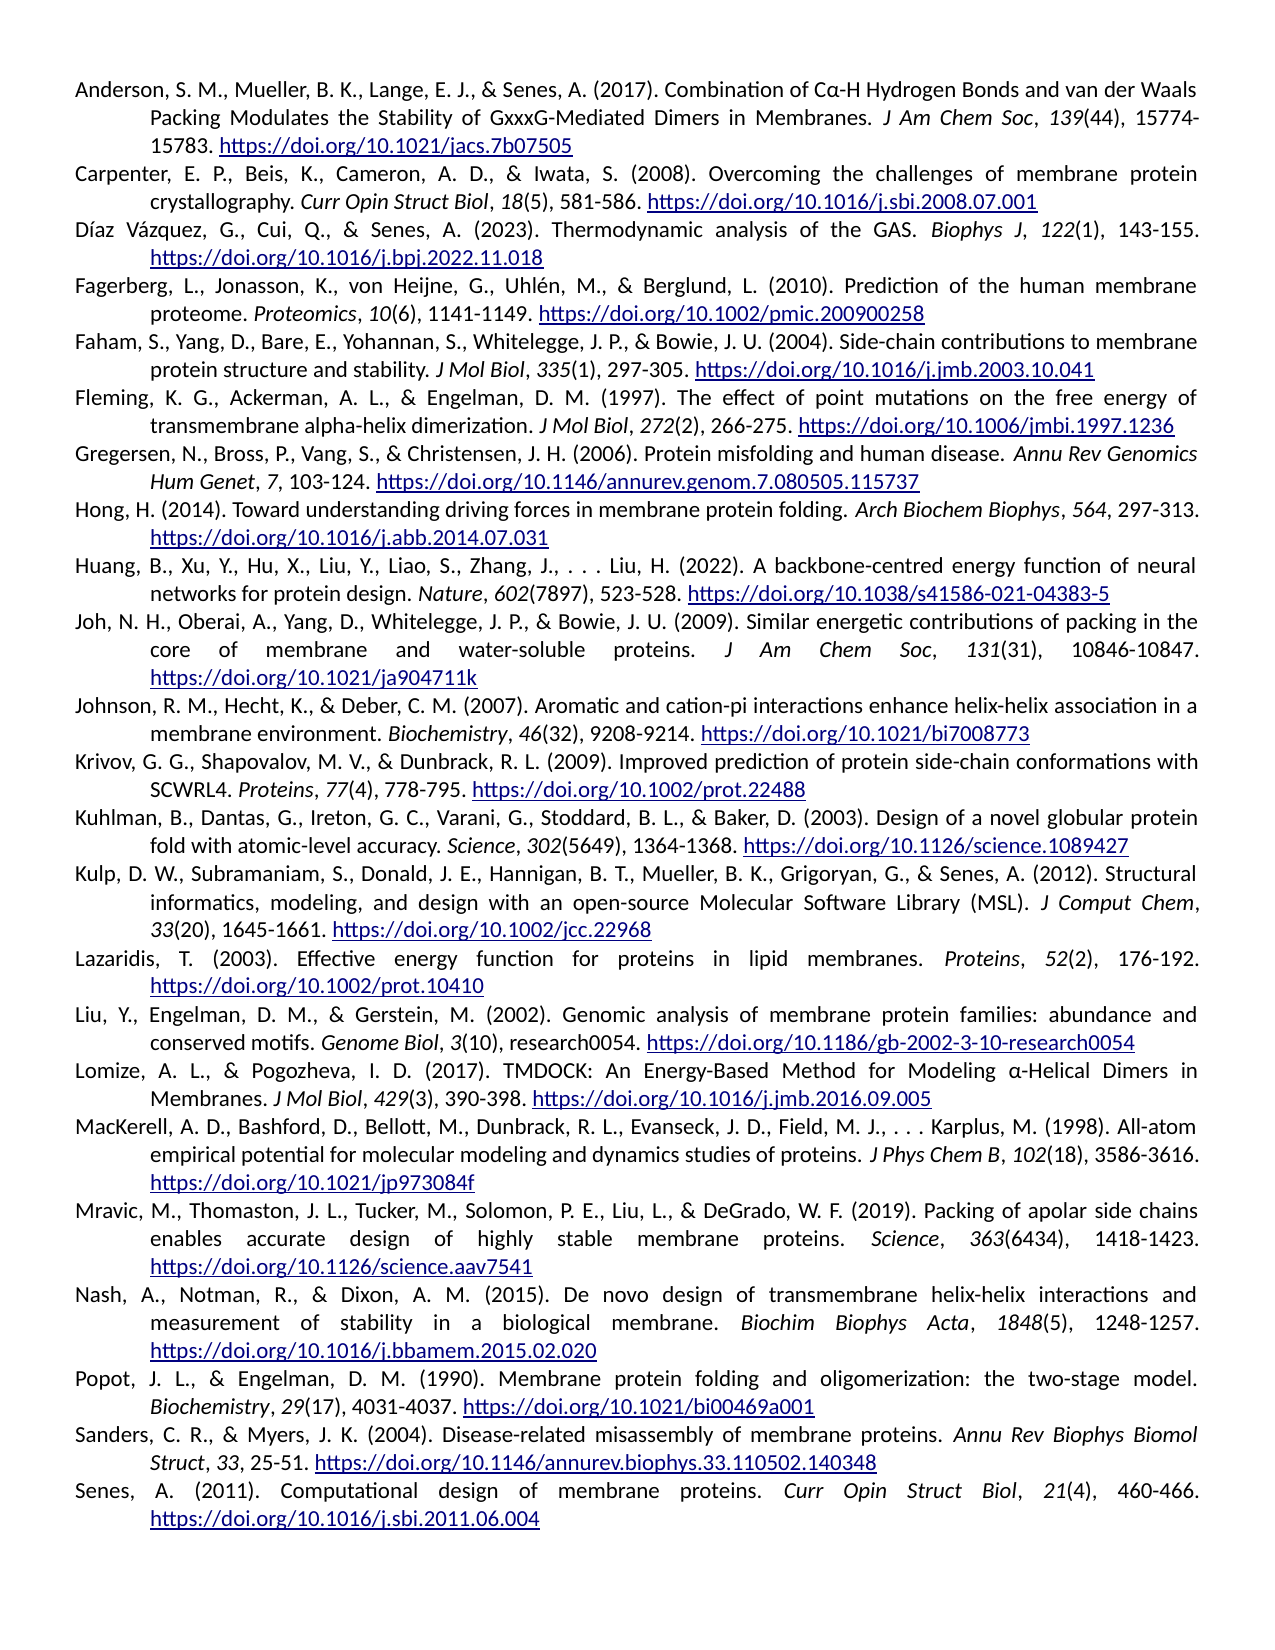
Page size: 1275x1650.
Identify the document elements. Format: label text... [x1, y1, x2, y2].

text Carpenter, E. P., Beis, K., Cameron, A. D., & Iwata, S. (2008). Overcoming the challenges of membrane protein crystallography. Curr Opin Struct Biol, 18(5), 581-586. https://doi.org/10.1016/j.sbi.2008.07.001 [75, 159, 1200, 215]
text Sanders, C. R., & Myers, J. K. (2004). Disease-related misassembly of membrane proteins. Annu Rev Biophys Biomol Struct, 33, 25-51. https://doi.org/10.1146/annurev.biophys.33.110502.140348 [75, 1420, 1200, 1476]
text Krivov, G. G., Shapovalov, M. V., & Dunbrack, R. L. (2009). Improved prediction of protein side-chain conformations with SCWRL4. Proteins, 77(4), 778-795. https://doi.org/10.1002/prot.22488 [75, 747, 1200, 803]
text Joh, N. H., Oberai, A., Yang, D., Whitelegge, J. P., & Bowie, J. U. (2009). Similar energetic contributions of packing in the core of membrane and water-soluble proteins. J Am Chem Soc, 131(31), 10846-10847. https://doi.org/10.1021/ja904711k [75, 607, 1200, 691]
text Liu, Y., Engelman, D. M., & Gerstein, M. (2002). Genomic analysis of membrane protein families: abundance and conserved motifs. Genome Biol, 3(10), research0054. https://doi.org/10.1186/gb-2002-3-10-research0054 [75, 1000, 1200, 1056]
text Kuhlman, B., Dantas, G., Ireton, G. C., Varani, G., Stoddard, B. L., & Baker, D. (2003). Design of a novel globular protein fold with atomic-level accuracy. Science, 302(5649), 1364-1368. https://doi.org/10.1126/science.1089427 [75, 803, 1200, 859]
text Gregersen, N., Bross, P., Vang, S., & Christensen, J. H. (2006). Protein misfolding and human disease. Annu Rev Genomics Hum Genet, 7, 103-124. https://doi.org/10.1146/annurev.genom.7.080505.115737 [75, 439, 1200, 495]
text Fagerberg, L., Jonasson, K., von Heijne, G., Uhlén, M., & Berglund, L. (2010). Prediction of the human membrane proteome. Proteomics, 10(6), 1141-1149. https://doi.org/10.1002/pmic.200900258 [75, 271, 1200, 327]
text Fleming, K. G., Ackerman, A. L., & Engelman, D. M. (1997). The effect of point mutations on the free energy of transmembrane alpha-helix dimerization. J Mol Biol, 272(2), 266-275. https://doi.org/10.1006/jmbi.1997.1236 [75, 383, 1200, 439]
text Kulp, D. W., Subramaniam, S., Donald, J. E., Hannigan, B. T., Mueller, B. K., Grigoryan, G., & Senes, A. (2012). Structural informatics, modeling, and design with an open-source Molecular Software Library (MSL). J Comput Chem, 33(20), 1645-1661. https://doi.org/10.1002/jcc.22968 [75, 859, 1200, 944]
text Mravic, M., Thomaston, J. L., Tucker, M., Solomon, P. E., Liu, L., & DeGrado, W. F. (2019). Packing of apolar side chains enables accurate design of highly stable membrane proteins. Science, 363(6434), 1418-1423. https://doi.org/10.1126/science.aav7541 [75, 1196, 1200, 1280]
text Senes, A. (2011). Computational design of membrane proteins. Curr Opin Struct Biol, 21(4), 460-466. https://doi.org/10.1016/j.sbi.2011.06.004 [75, 1476, 1200, 1532]
text Faham, S., Yang, D., Bare, E., Yohannan, S., Whitelegge, J. P., & Bowie, J. U. (2004). Side-chain contributions to membrane protein structure and stability. J Mol Biol, 335(1), 297-305. https://doi.org/10.1016/j.jmb.2003.10.041 [75, 327, 1200, 383]
text Anderson, S. M., Mueller, B. K., Lange, E. J., & Senes, A. (2017). Combination of Cα-H Hydrogen Bonds and van der Waals Packing Modulates the Stability of GxxxG-Mediated Dimers in Membranes. J Am Chem Soc, 139(44), 15774-15783. https://doi.org/10.1021/jacs.7b07505 [75, 75, 1200, 159]
text Díaz Vázquez, G., Cui, Q., & Senes, A. (2023). Thermodynamic analysis of the GAS. Biophys J, 122(1), 143-155. https://doi.org/10.1016/j.bpj.2022.11.018 [75, 215, 1200, 271]
text Huang, B., Xu, Y., Hu, X., Liu, Y., Liao, S., Zhang, J., . . . Liu, H. (2022). A backbone-centred energy function of neural networks for protein design. Nature, 602(7897), 523-528. https://doi.org/10.1038/s41586-021-04383-5 [75, 551, 1200, 607]
text Hong, H. (2014). Toward understanding driving forces in membrane protein folding. Arch Biochem Biophys, 564, 297-313. https://doi.org/10.1016/j.abb.2014.07.031 [75, 495, 1200, 551]
text MacKerell, A. D., Bashford, D., Bellott, M., Dunbrack, R. L., Evanseck, J. D., Field, M. J., . . . Karplus, M. (1998). All-atom empirical potential for molecular modeling and dynamics studies of proteins. J Phys Chem B, 102(18), 3586-3616. https://doi.org/10.1021/jp973084f [75, 1112, 1200, 1196]
text Popot, J. L., & Engelman, D. M. (1990). Membrane protein folding and oligomerization: the two-stage model. Biochemistry, 29(17), 4031-4037. https://doi.org/10.1021/bi00469a001 [75, 1364, 1200, 1420]
text Lomize, A. L., & Pogozheva, I. D. (2017). TMDOCK: An Energy-Based Method for Modeling α-Helical Dimers in Membranes. J Mol Biol, 429(3), 390-398. https://doi.org/10.1016/j.jmb.2016.09.005 [75, 1056, 1200, 1112]
text Johnson, R. M., Hecht, K., & Deber, C. M. (2007). Aromatic and cation-pi interactions enhance helix-helix association in a membrane environment. Biochemistry, 46(32), 9208-9214. https://doi.org/10.1021/bi7008773 [75, 691, 1200, 747]
text Lazaridis, T. (2003). Effective energy function for proteins in lipid membranes. Proteins, 52(2), 176-192. https://doi.org/10.1002/prot.10410 [75, 944, 1200, 1000]
text Nash, A., Notman, R., & Dixon, A. M. (2015). De novo design of transmembrane helix-helix interactions and measurement of stability in a biological membrane. Biochim Biophys Acta, 1848(5), 1248-1257. https://doi.org/10.1016/j.bbamem.2015.02.020 [75, 1280, 1200, 1364]
